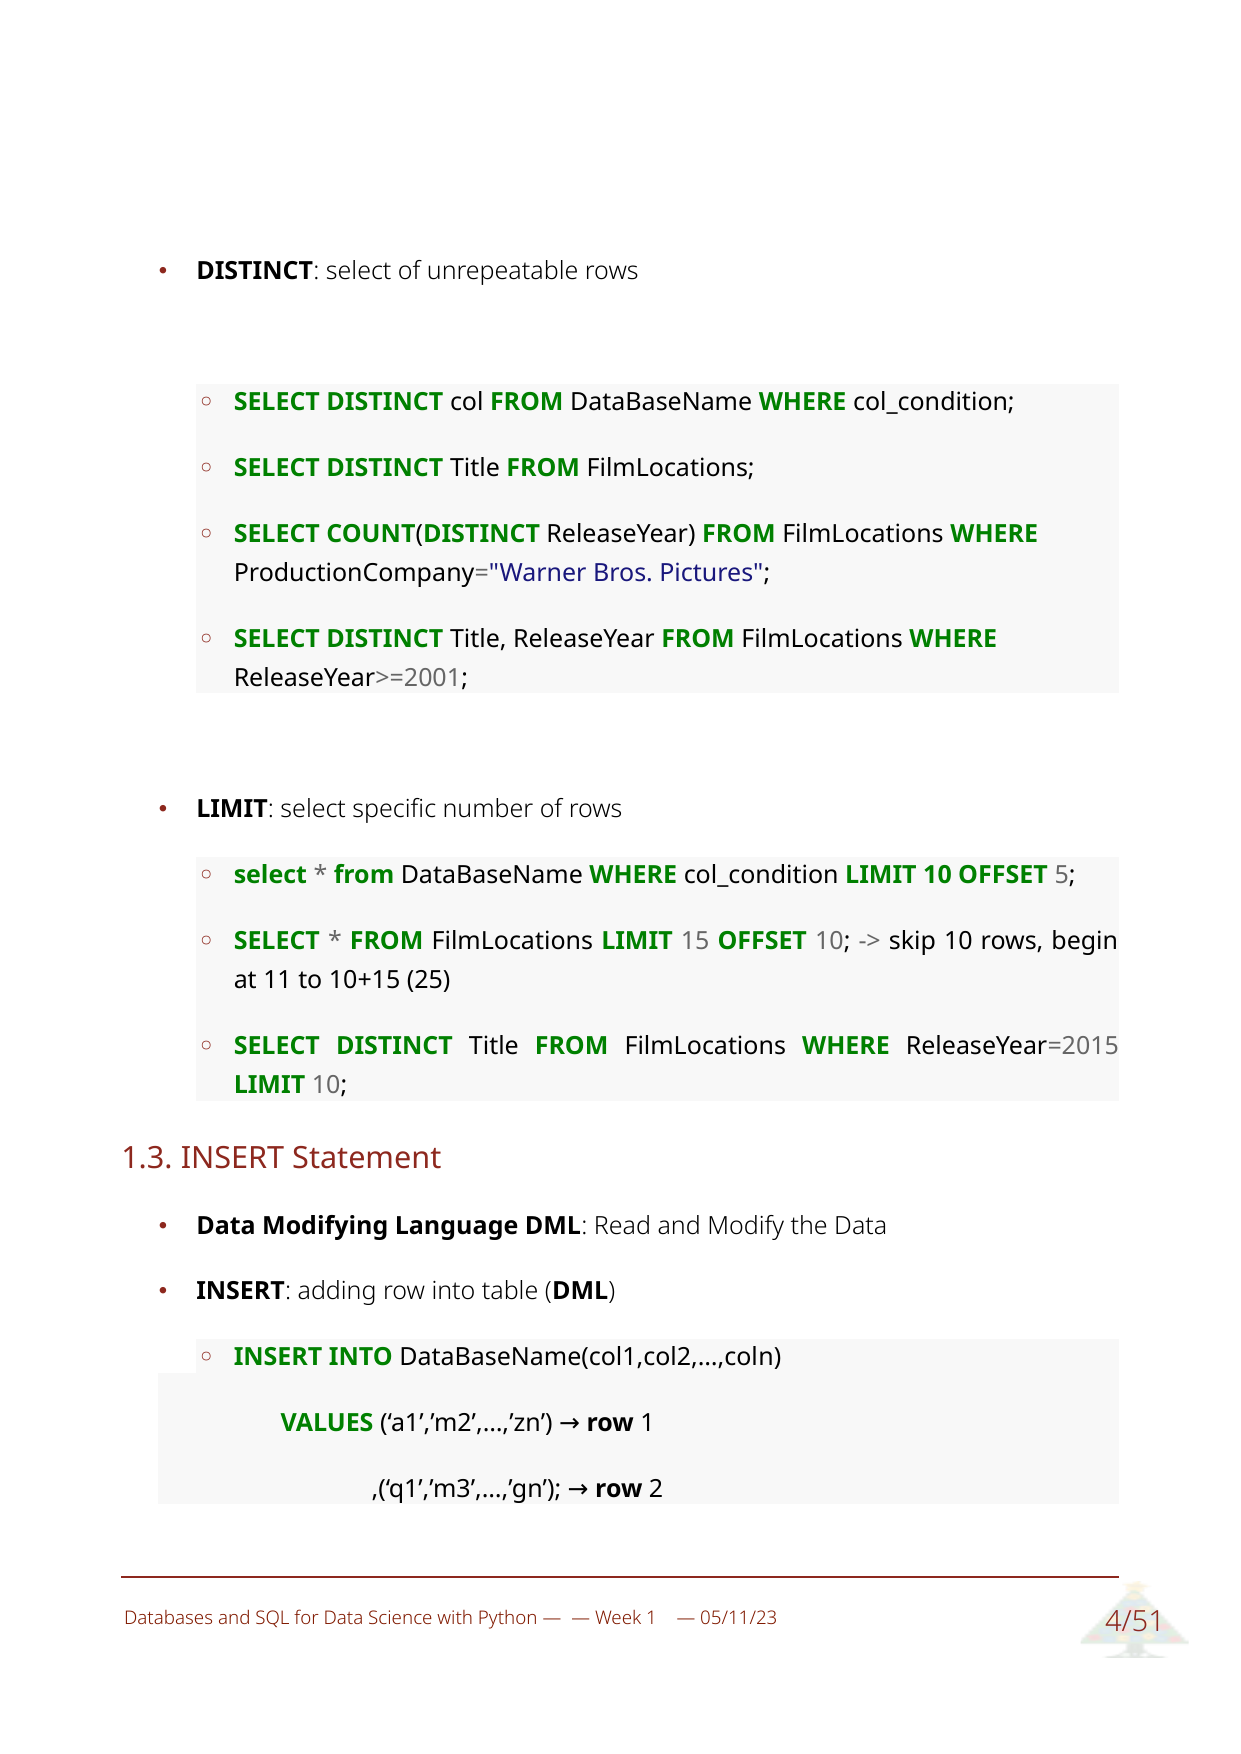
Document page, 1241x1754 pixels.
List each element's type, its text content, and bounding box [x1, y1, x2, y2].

list INSERT: adding row into table (DML) [158, 1273, 1119, 1307]
list DISTINCT: select of unrepeatable rows [158, 252, 1119, 287]
list Data Modifying Language DML: Read and Modify the Data [158, 1207, 1119, 1241]
list SELECT DISTINCT col FROM DataBaseName WHERE col_condition; [196, 384, 1119, 418]
list VALUES (‘a1’,’m2’,…,’zn’) → row 1 [158, 1404, 1119, 1438]
list SELECT DISTINCT Title FROM FilmLocations; [196, 450, 1119, 484]
list SELECT DISTINCT Title, ReleaseYear FROM FilmLocations WHERE ReleaseYear>=2001; [196, 620, 1119, 693]
list INSERT INTO DataBaseName(col1,col2,…,coln) [196, 1339, 1119, 1373]
list ,(‘q1’,’m3’,…,’gn’); → row 2 [158, 1470, 1119, 1504]
list SELECT COUNT(DISTINCT ReleaseYear) FROM FilmLocations WHERE ProductionCompany="Warner Bros. Pictures"; [196, 515, 1119, 589]
list SELECT DISTINCT Title FROM FilmLocations WHERE ReleaseYear=2015 LIMIT 10; [196, 1027, 1119, 1101]
list SELECT * FROM FilmLocations LIMIT 15 OFFSET 10; -> skip 10 rows, begin at 11 to 10+15 (25) [196, 922, 1119, 996]
list select * from DataBaseName WHERE col_condition LIMIT 10 OFFSET 5; [196, 857, 1119, 891]
list LIMIT: select specific number of rows [158, 791, 1119, 825]
subtitle INSERT Statement [121, 1135, 1119, 1177]
